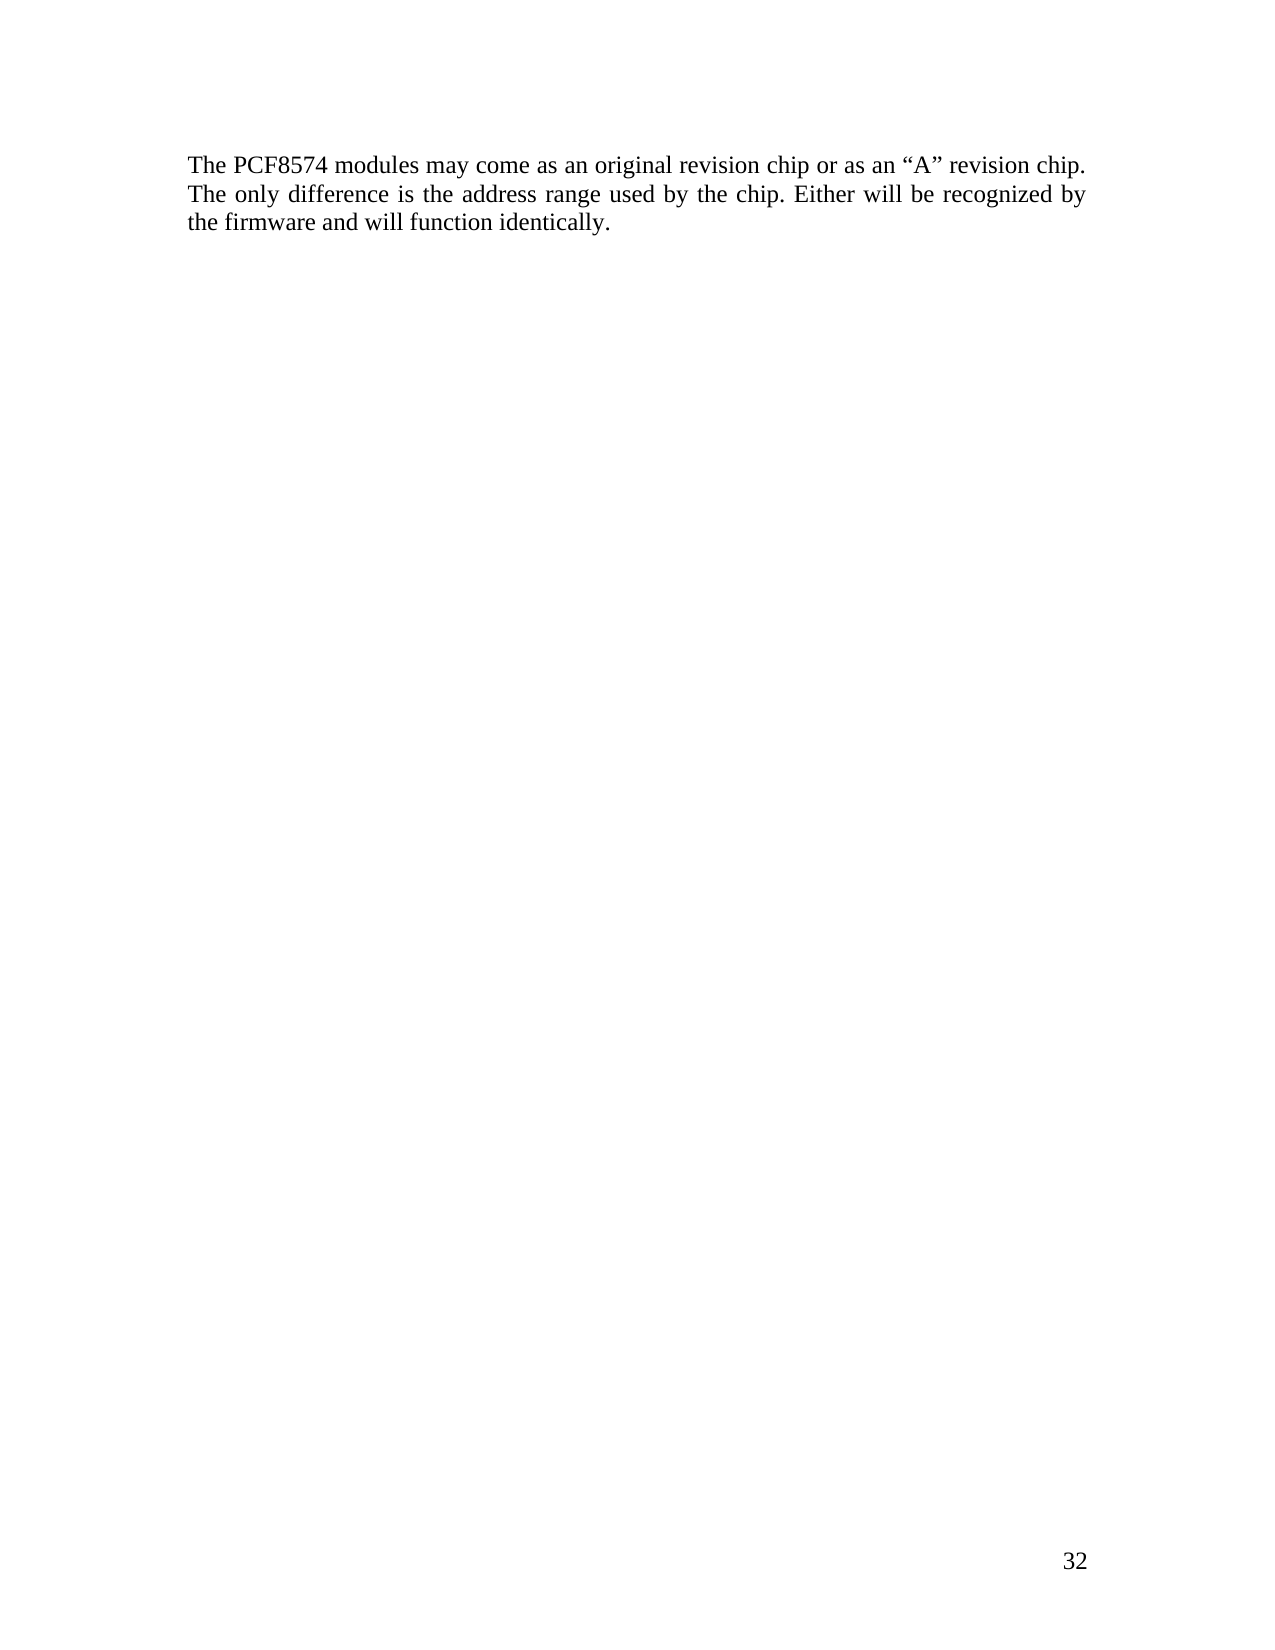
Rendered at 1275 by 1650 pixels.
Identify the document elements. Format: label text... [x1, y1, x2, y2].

text The PCF8574 modules may come as an original revision chip or as an “A” revision chip. The only difference is the address range used by the chip. Either will be recognized by the firmware and will function identically. [187, 150, 1087, 236]
